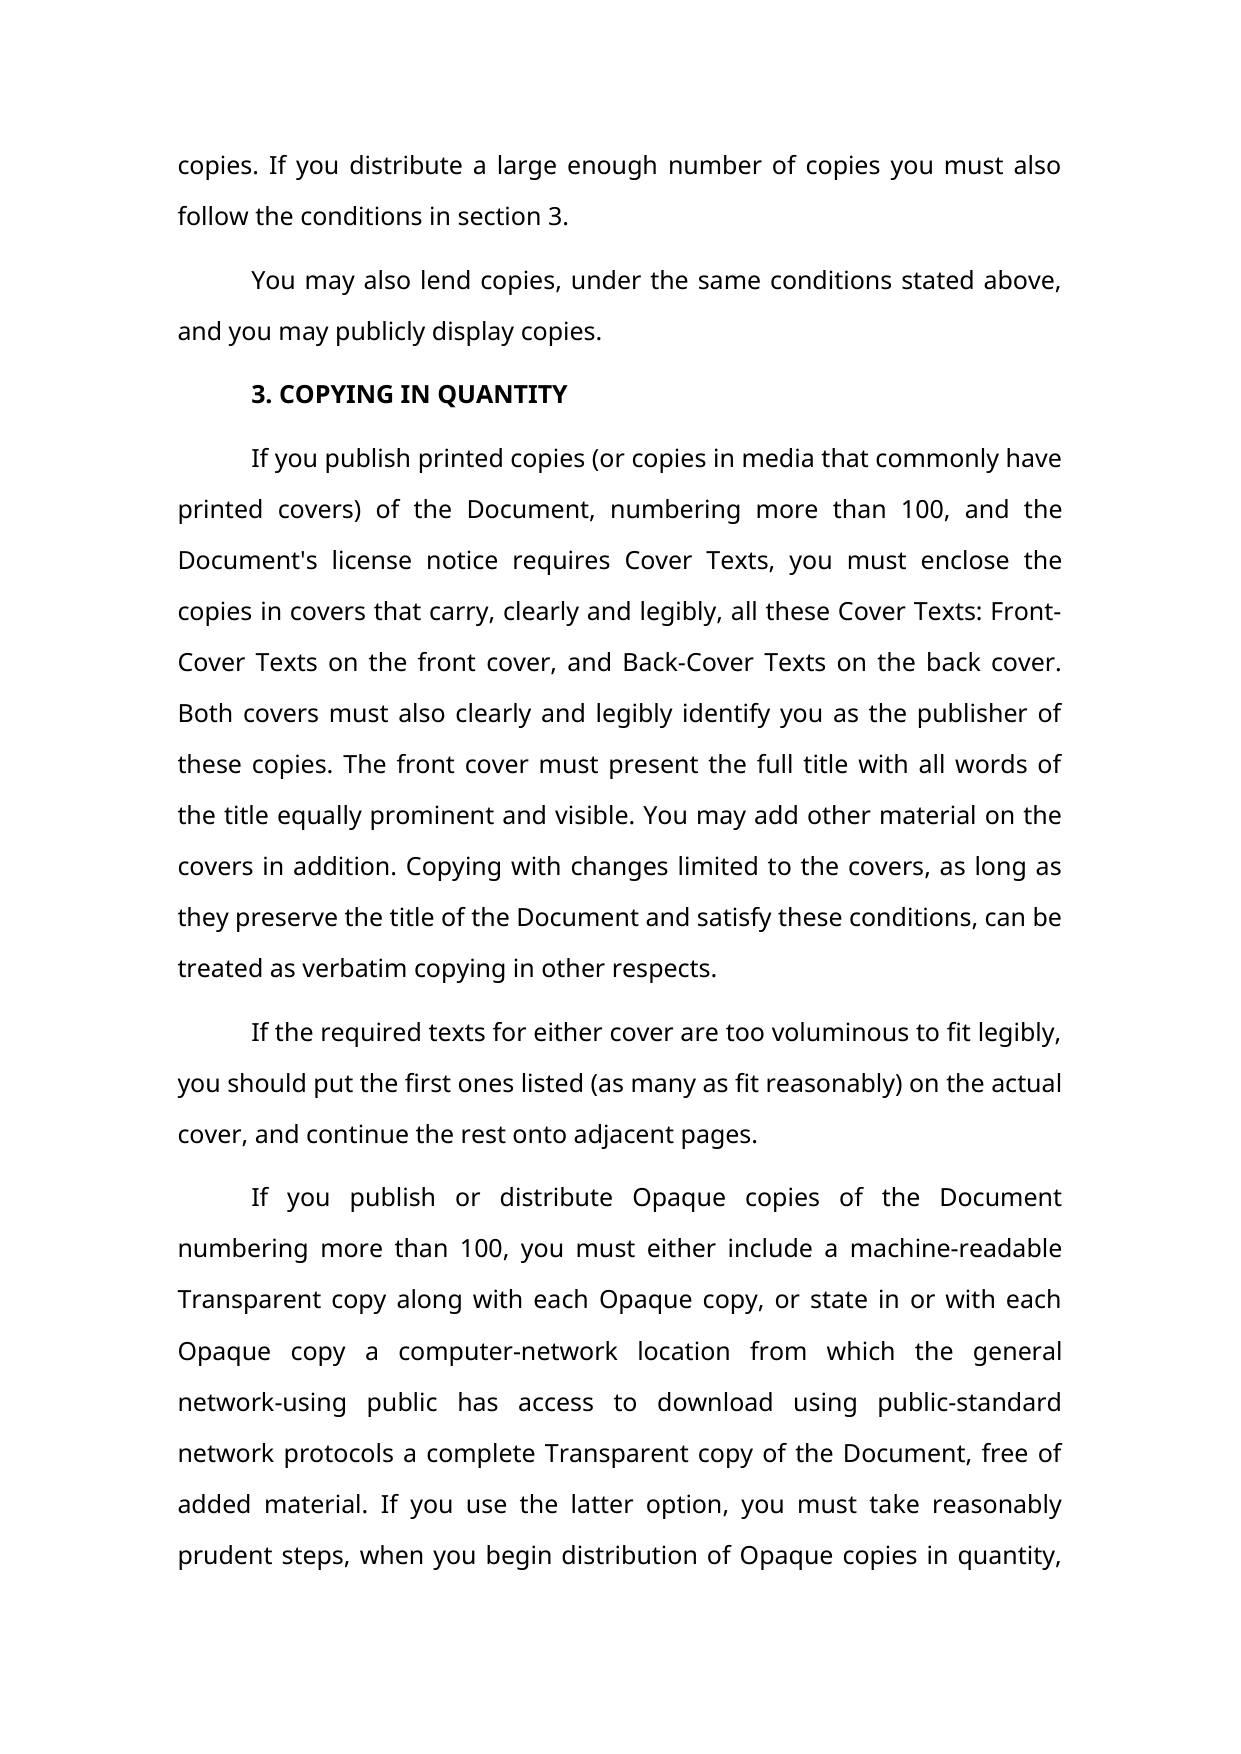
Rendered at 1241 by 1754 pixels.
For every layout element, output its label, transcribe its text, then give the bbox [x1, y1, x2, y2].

text 3. COPYING IN QUANTITY [177, 377, 1063, 411]
text You may also lend copies, under the same conditions stated above, and you may publicly display copies. [177, 262, 1063, 347]
text If you publish or distribute Opaque copies of the Document numbering more than 100, you must either include a machine-readable Transparent copy along with each Opaque copy, or state in or with each Opaque copy a computer-network location from which the general network-using public has access to download using public-standard network protocols a complete Transparent copy of the Document, free of added material. If you use the latter option, you must take reasonably prudent steps, when you begin distribution of Opaque copies in quantity, [177, 1180, 1063, 1571]
text If the required texts for either cover are too voluminous to fit legibly, you should put the first ones listed (as many as fit reasonably) on the actual cover, and continue the rest onto adjacent pages. [177, 1014, 1063, 1151]
text If you publish printed copies (or copies in media that commonly have printed covers) of the Document, numbering more than 100, and the Document's license notice requires Cover Texts, you must enclose the copies in covers that carry, clearly and legibly, all these Cover Texts: Front-Cover Texts on the front cover, and Back-Cover Texts on the back cover. Both covers must also clearly and legibly identify you as the publisher of these copies. The front cover must present the full title with all words of the title equally prominent and visible. You may add other material on the covers in addition. Copying with changes limited to the covers, as long as they preserve the title of the Document and satisfy these conditions, can be treated as verbatim copying in other respects. [177, 440, 1063, 985]
text copies. If you distribute a large enough number of copies you must also follow the conditions in section 3. [177, 148, 1063, 233]
